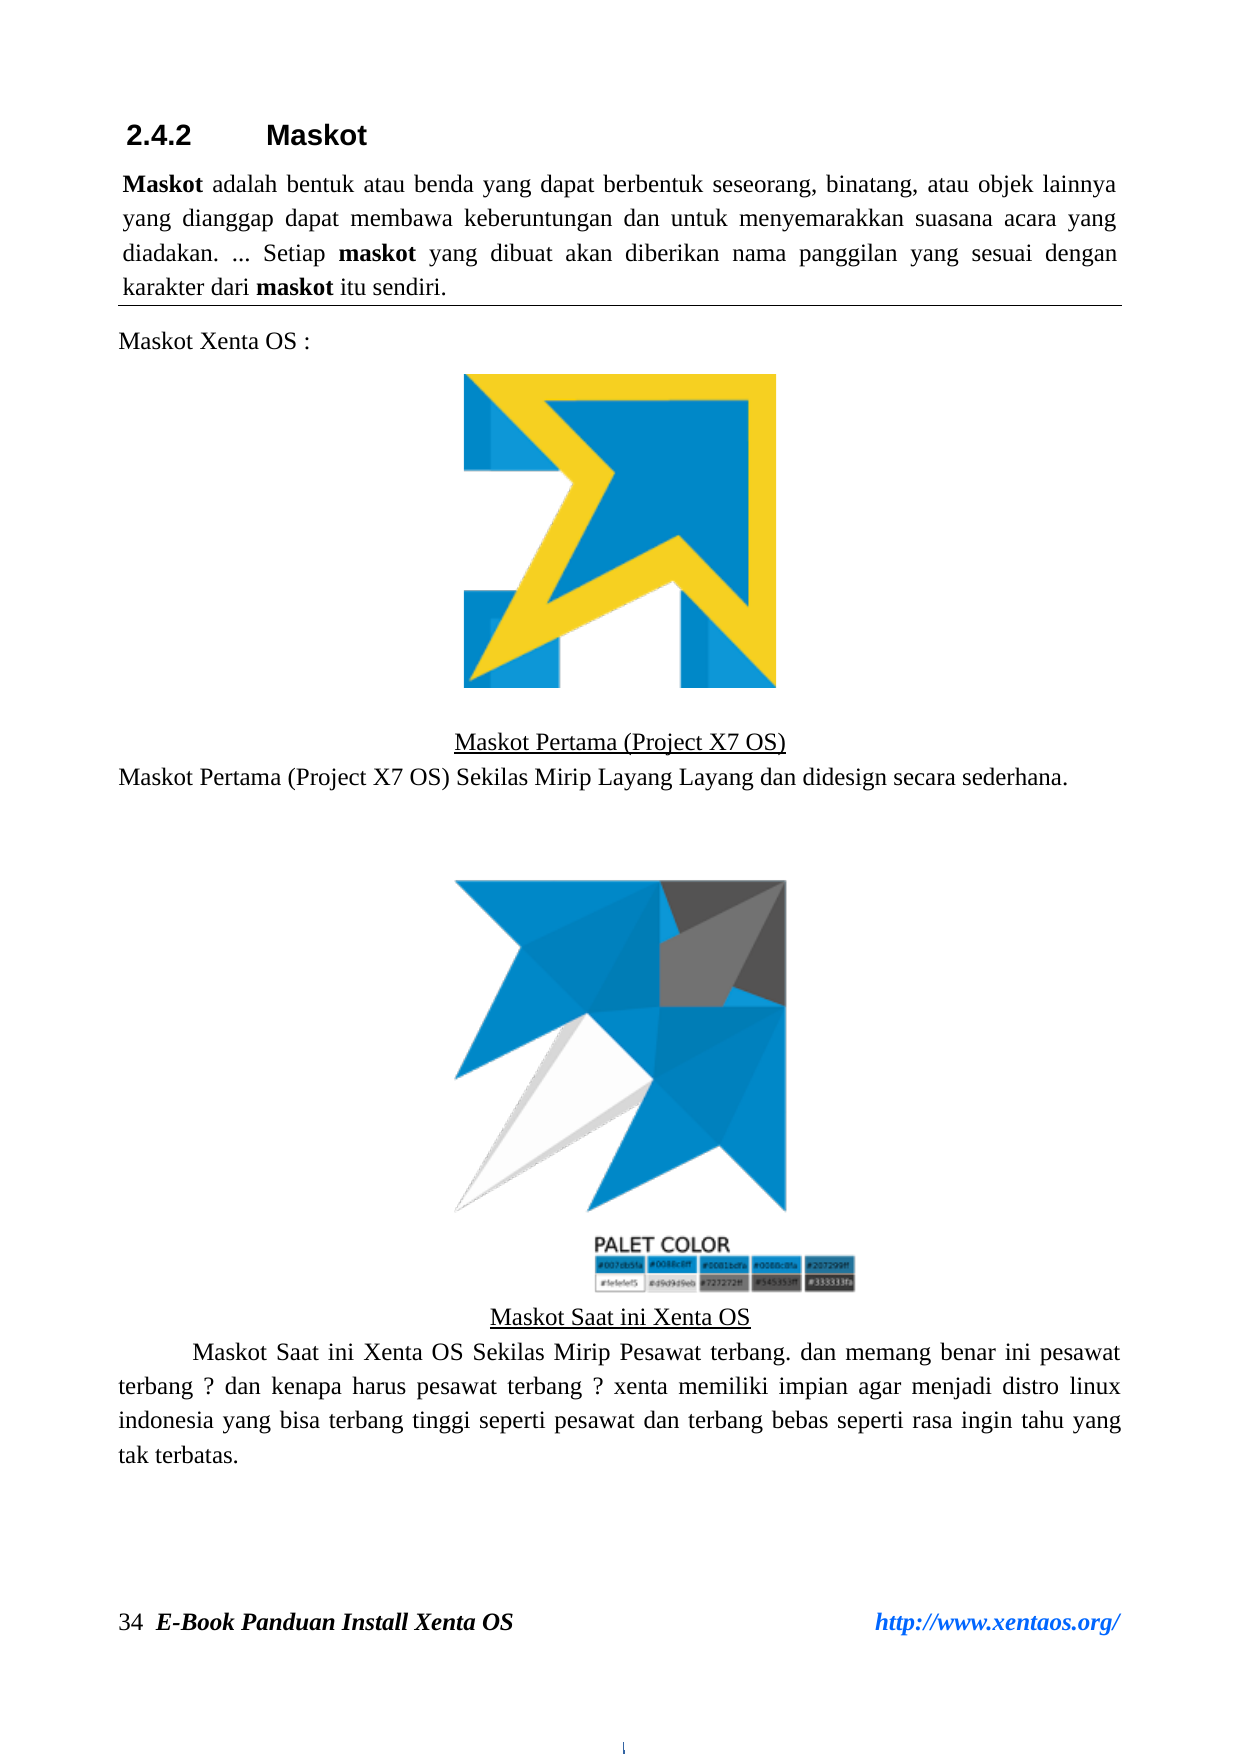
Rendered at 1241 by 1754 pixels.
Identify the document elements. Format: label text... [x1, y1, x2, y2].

text Maskot Pertama (Project X7 OS) Sekilas Mirip Layang Layang dan didesign secara sederhana. [118, 762, 1122, 791]
picture [370, 796, 870, 1297]
text Maskot Saat ini Xenta OS [118, 1302, 1122, 1331]
picture [463, 374, 777, 688]
text Maskot Saat ini Xenta OS Sekilas Mirip Pesawat terbang. dan memang benar ini pesawat terbang ? dan kenapa harus pesawat terbang ? xenta memiliki impian agar menjadi distro linux indonesia yang bisa terbang tinggi seperti pesawat dan terbang bebas seperti rasa ingin tahu yang tak terbatas. [118, 1337, 1122, 1469]
subtitle Maskot [118, 118, 1122, 152]
text Maskot adalah bentuk atau benda yang dapat berbentuk seseorang, binatang, atau objek lainnya yang dianggap dapat membawa keberuntungan dan untuk menyemarakkan suasana acara yang diadakan. ... Setiap maskot yang dibuat akan diberikan nama panggilan yang sesuai dengan karakter dari maskot itu sendiri. [118, 164, 1122, 305]
text Maskot Pertama (Project X7 OS) [118, 727, 1122, 756]
text Maskot Xenta OS : [118, 326, 1122, 354]
